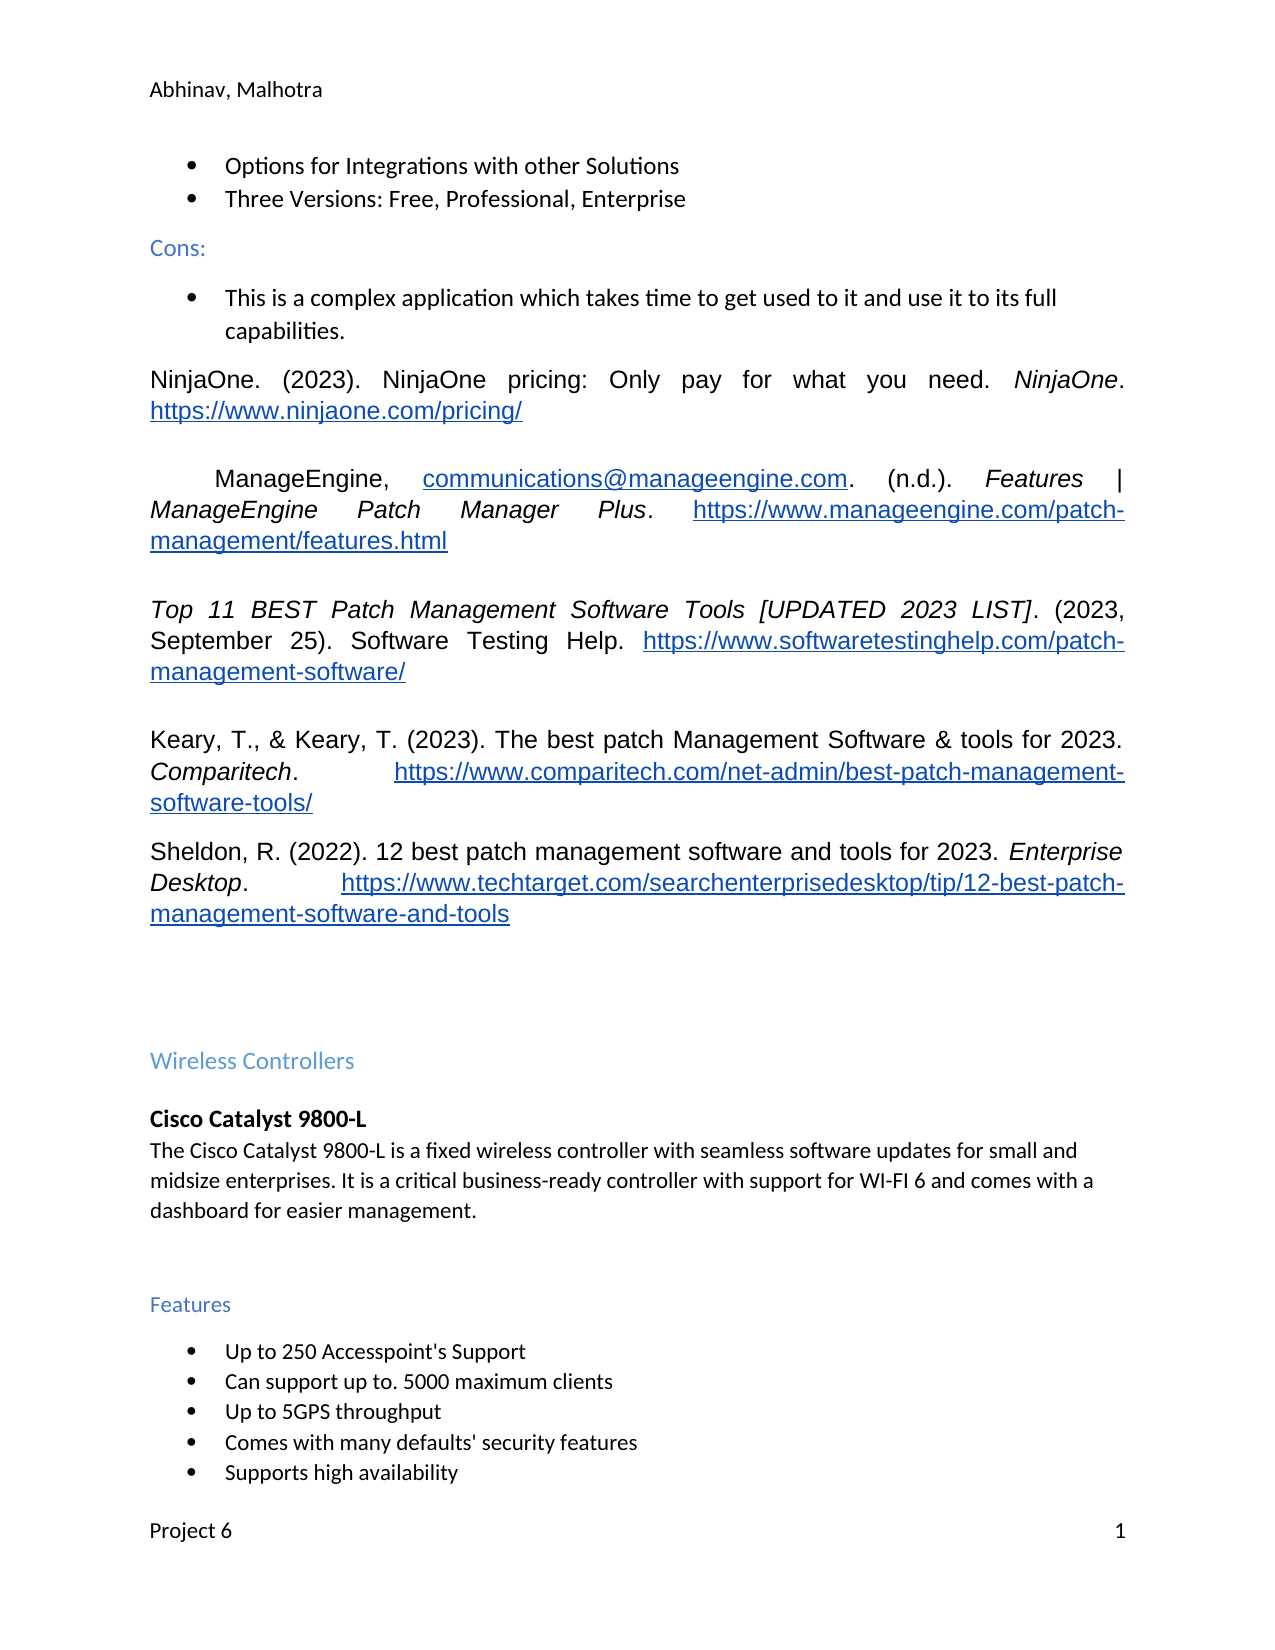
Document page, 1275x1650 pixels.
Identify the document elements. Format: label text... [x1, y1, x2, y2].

text NinjaOne. (2023). NinjaOne pricing: Only pay for what you need. NinjaOne. https://www.ninjaone.com/pricing/ [150, 364, 1125, 424]
text Cons: [150, 232, 1125, 263]
list Supports high availability [187, 1458, 1125, 1486]
list Options for Integrations with other Solutions [187, 150, 1125, 181]
text The Cisco Catalyst 9800-L is a fixed wireless controller with seamless software updates for small and midsize enterprises. It is a critical business-ready controller with support for WI-FI 6 and comes with a dashboard for easier management. [150, 1136, 1125, 1224]
list Can support up to. 5000 maximum clients [187, 1367, 1125, 1395]
subtitle Cisco Catalyst 9800-L [150, 1103, 1125, 1134]
text Wireless Controllers [150, 1045, 1125, 1076]
text Keary, T., & Keary, T. (2023). The best patch Management Software & tools for 2023. Comparitech. https://www.comparitech.com/net-admin/best-patch-management-software-tools/ [150, 725, 1125, 816]
text Sheldon, R. (2022). 12 best patch management software and tools for 2023. Enterprise Desktop. https://www.techtarget.com/searchenterprisedesktop/tip/12-best-patch-management-software-and-tools [150, 837, 1125, 928]
text Features [150, 1290, 1125, 1318]
list Up to 5GPS throughput [187, 1397, 1125, 1426]
list Three Versions: Free, Professional, Enterprise [187, 183, 1125, 213]
text Top 11 BEST Patch Management Software Tools [UPDATED 2023 LIST]. (2023, September 25). Software Testing Help. https://www.softwaretestinghelp.com/patch-management-software/ [150, 595, 1125, 686]
list This is a complex application which takes time to get used to it and use it to its full capabilities. [187, 282, 1125, 346]
text ManageEngine, communications@manageengine.com. (n.d.). Features | ManageEngine Patch Manager Plus. https://www.manageengine.com/patch-management/features.html [150, 464, 1125, 555]
list Up to 250 Accesspoint's Support [187, 1337, 1125, 1365]
list Comes with many defaults' security features [187, 1428, 1125, 1456]
